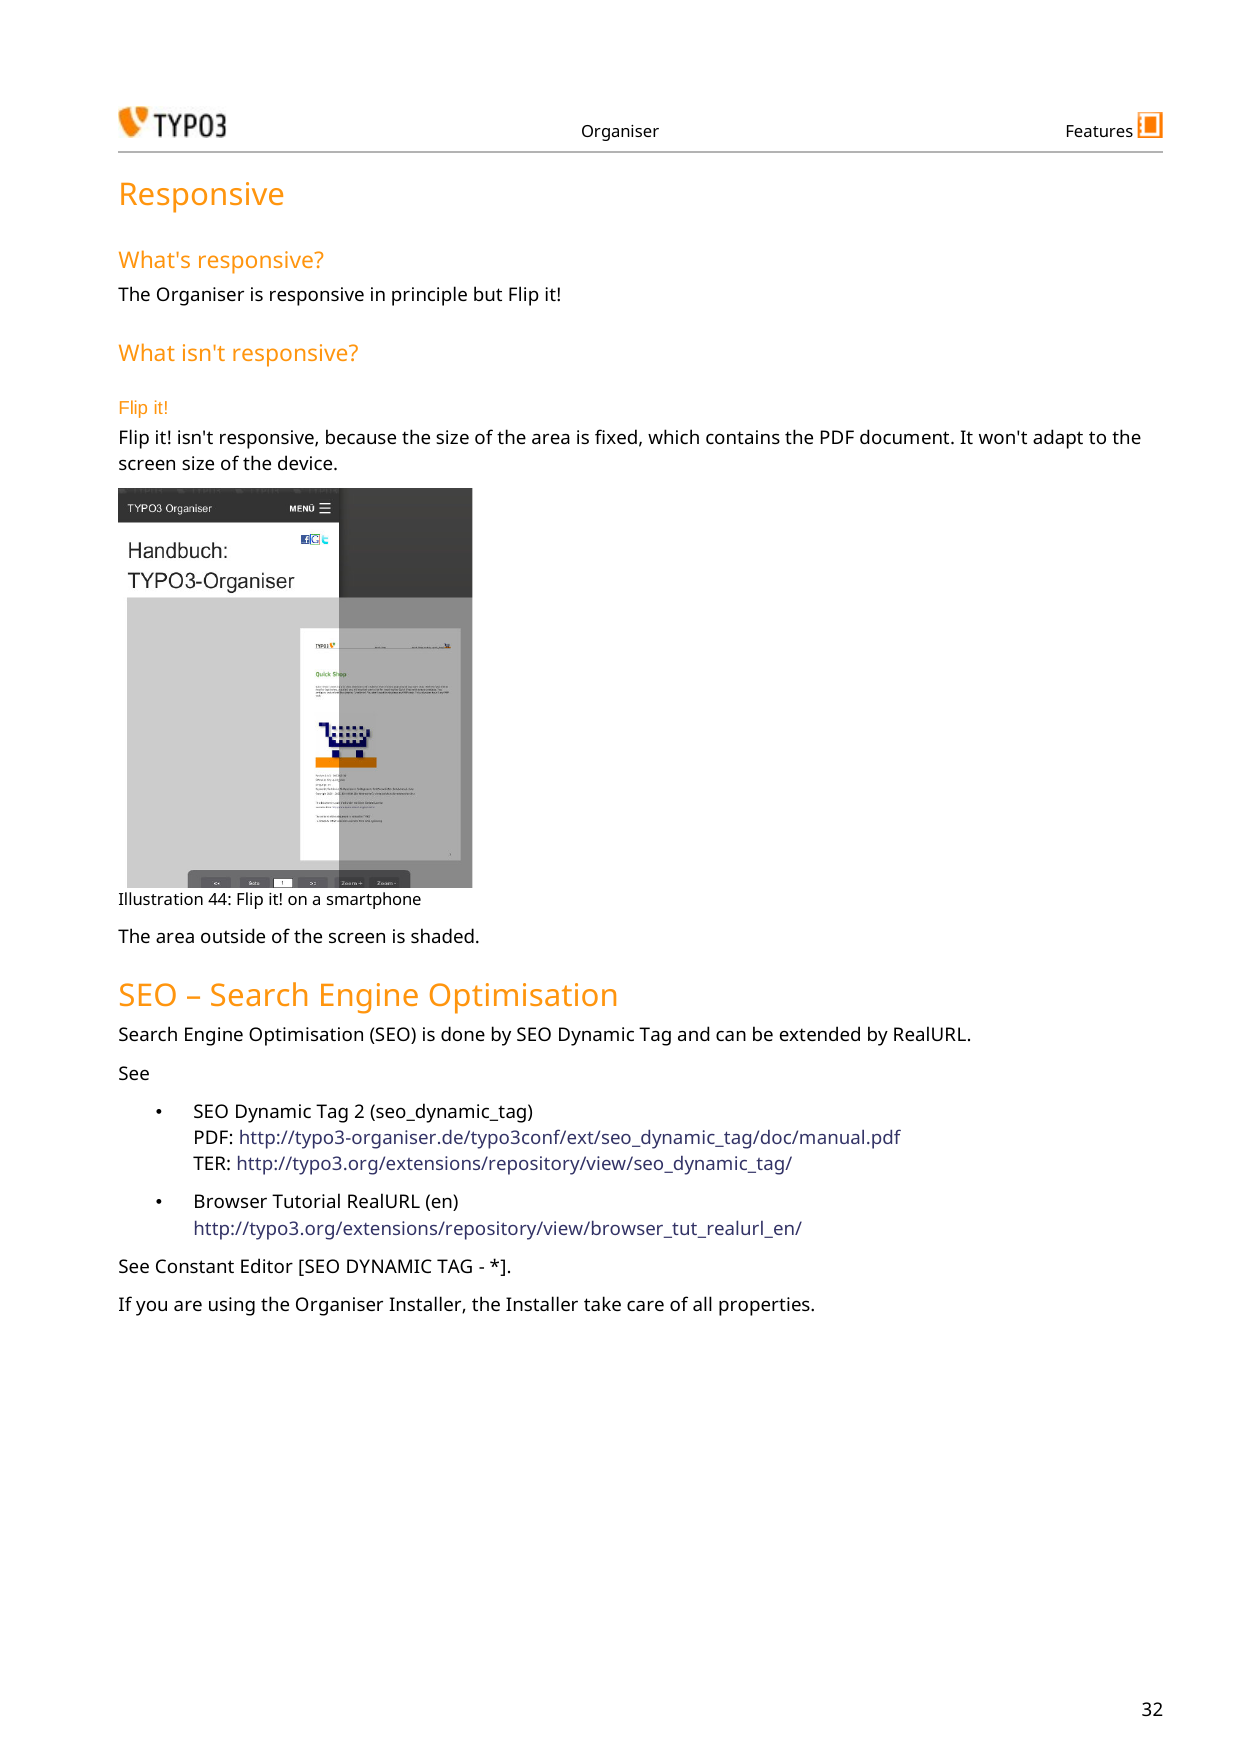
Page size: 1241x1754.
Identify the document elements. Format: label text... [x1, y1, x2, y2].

subtitle Responsive [118, 172, 1163, 215]
text See [118, 1059, 1163, 1086]
text The area outside of the screen is shaded. [118, 923, 1163, 949]
text If you are using the Organiser Installer, the Installer take care of all properties. [118, 1291, 1163, 1317]
text See Constant Editor [SEO DYNAMIC TAG - *]. [118, 1253, 1163, 1279]
subtitle What isn't responsive? [118, 337, 1163, 368]
text Flip it! isn't responsive, because the size of the area is fixed, which contains the PDF document. It won't adapt to the screen size of the device. [118, 424, 1163, 476]
subtitle What's responsive? [118, 244, 1163, 275]
subtitle Flip it! [118, 397, 1163, 418]
subtitle SEO – Search Engine Optimisation [118, 973, 1163, 1015]
picture [1137, 112, 1163, 138]
list SEO Dynamic Tag 2 (seo_dynamic_tag) PDF: http://typo3-organiser.de/typo3conf/ext/seo_dynamic_tag/doc/manual.pdf TER: http://typo3.org/extensions/repository/view/seo_dynamic_tag/ [156, 1098, 1163, 1176]
list Browser Tutorial RealURL (en) http://typo3.org/extensions/repository/view/browser_tut_realurl_en/ [156, 1188, 1163, 1241]
text Search Engine Optimisation (SEO) is done by SEO Dynamic Tag and can be extended by RealURL. [118, 1021, 1163, 1047]
text Illustration 44: Flip it! on a smartphone [118, 888, 472, 910]
picture [118, 488, 473, 888]
text The Organiser is responsive in principle but Flip it! [118, 281, 1163, 307]
picture [118, 106, 227, 138]
